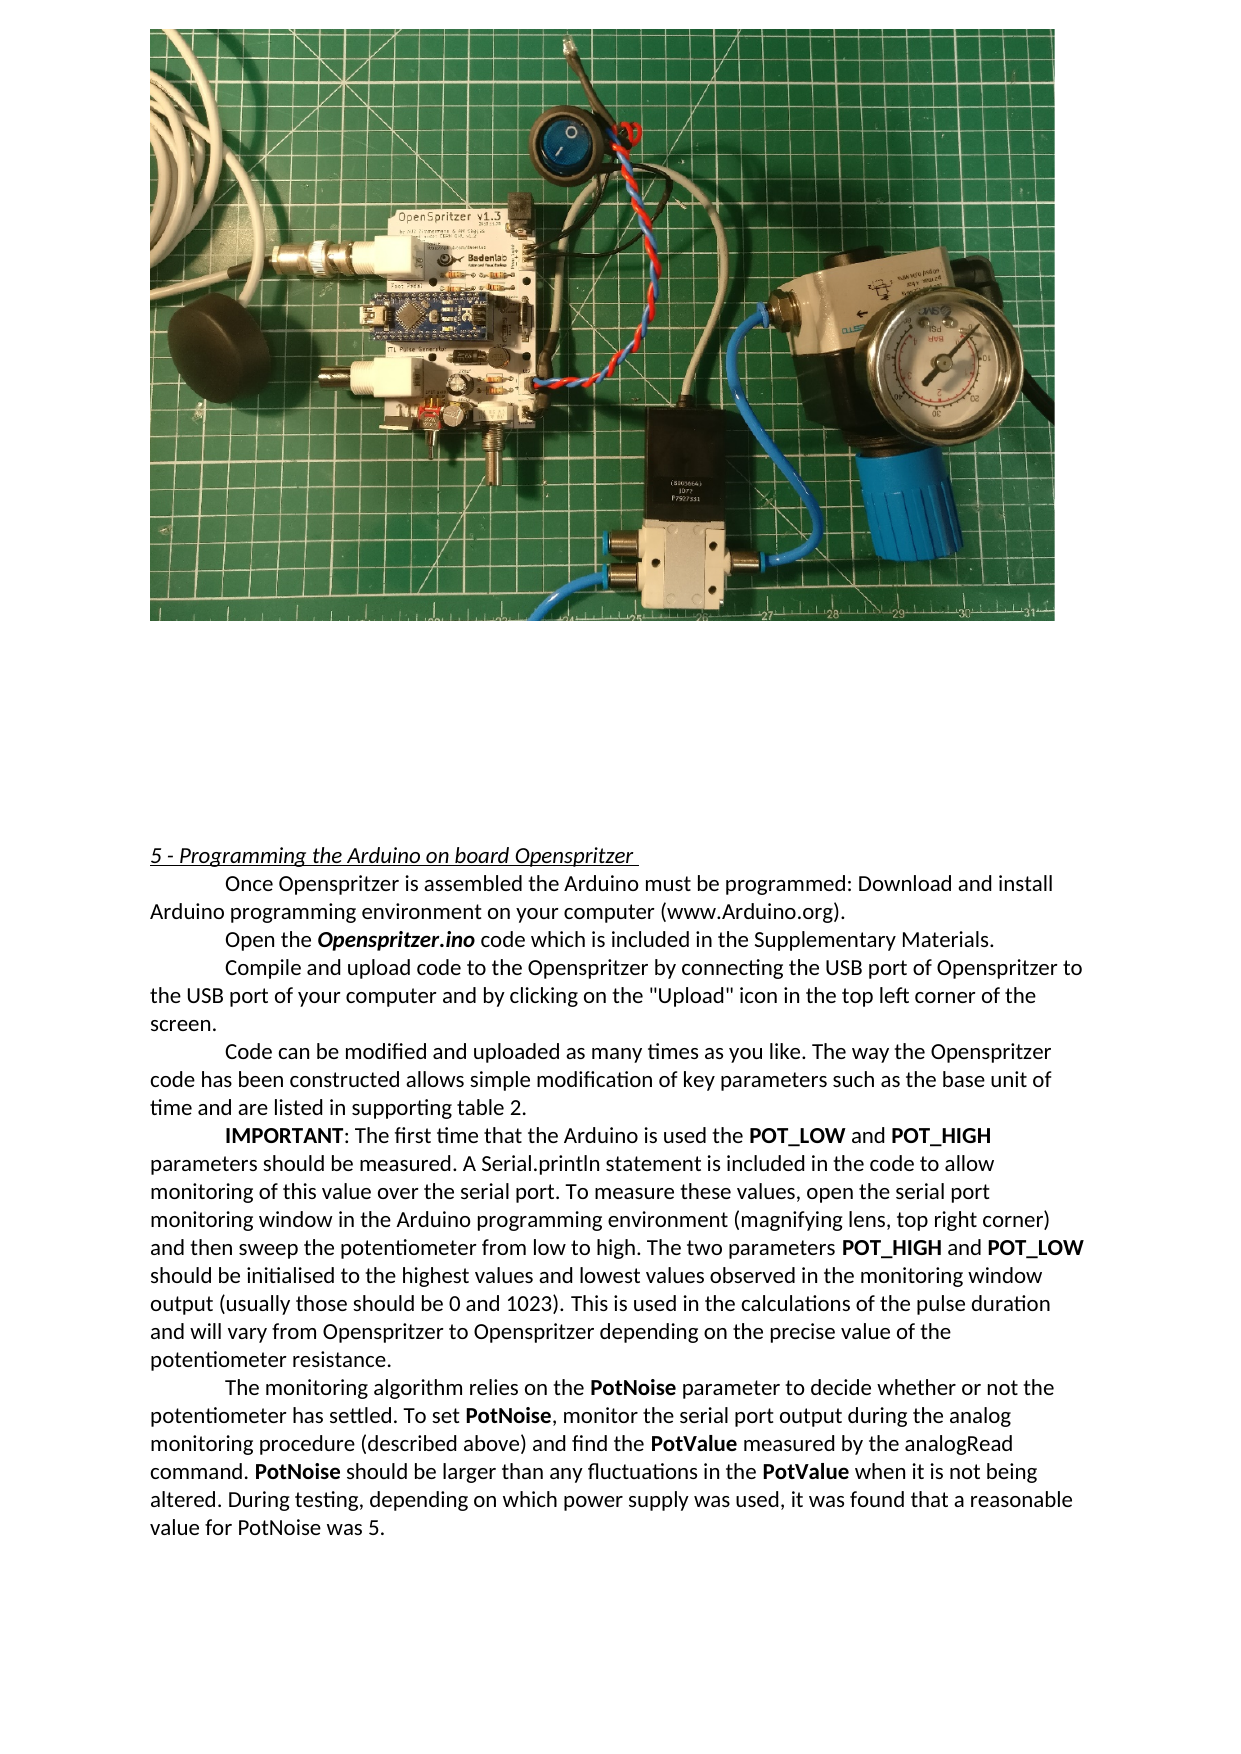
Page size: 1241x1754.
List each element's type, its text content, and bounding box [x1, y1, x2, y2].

text Open the Openspritzer.ino code which is included in the Supplementary Materials. [150, 925, 1090, 953]
text Code can be modified and uploaded as many times as you like. The way the Openspritzer code has been constructed allows simple modification of key parameters such as the base unit of time and are listed in supporting table 2. [150, 1037, 1090, 1121]
text Once Openspritzer is assembled the Arduino must be programmed: Download and install Arduino programming environment on your computer (www.Arduino.org). [150, 869, 1090, 925]
text IMPORTANT: The first time that the Arduino is used the POT_LOW and POT_HIGH parameters should be measured. A Serial.println statement is included in the code to allow monitoring of this value over the serial port. To measure these values, open the serial port monitoring window in the Arduino programming environment (magnifying lens, top right corner) and then sweep the potentiometer from low to high. The two parameters POT_HIGH and POT_LOW should be initialised to the highest values and lowest values observed in the monitoring window output (usually those should be 0 and 1023). This is used in the calculations of the pulse duration and will vary from Openspritzer to Openspritzer depending on the precise value of the potentiometer resistance. [150, 1121, 1090, 1373]
text 5 - Programming the Arduino on board Openspritzer [150, 841, 1090, 869]
text The monitoring algorithm relies on the PotNoise parameter to decide whether or not the potentiometer has settled. To set PotNoise, monitor the serial port output during the analog monitoring procedure (described above) and find the PotValue measured by the analogRead command. PotNoise should be larger than any fluctuations in the PotValue when it is not being altered. During testing, depending on which power supply was used, it was found that a reasonable value for PotNoise was 5. [150, 1373, 1090, 1541]
text Compile and upload code to the Openspritzer by connecting the USB port of Openspritzer to the USB port of your computer and by clicking on the "Upload" icon in the top left corner of the screen. [150, 953, 1090, 1037]
